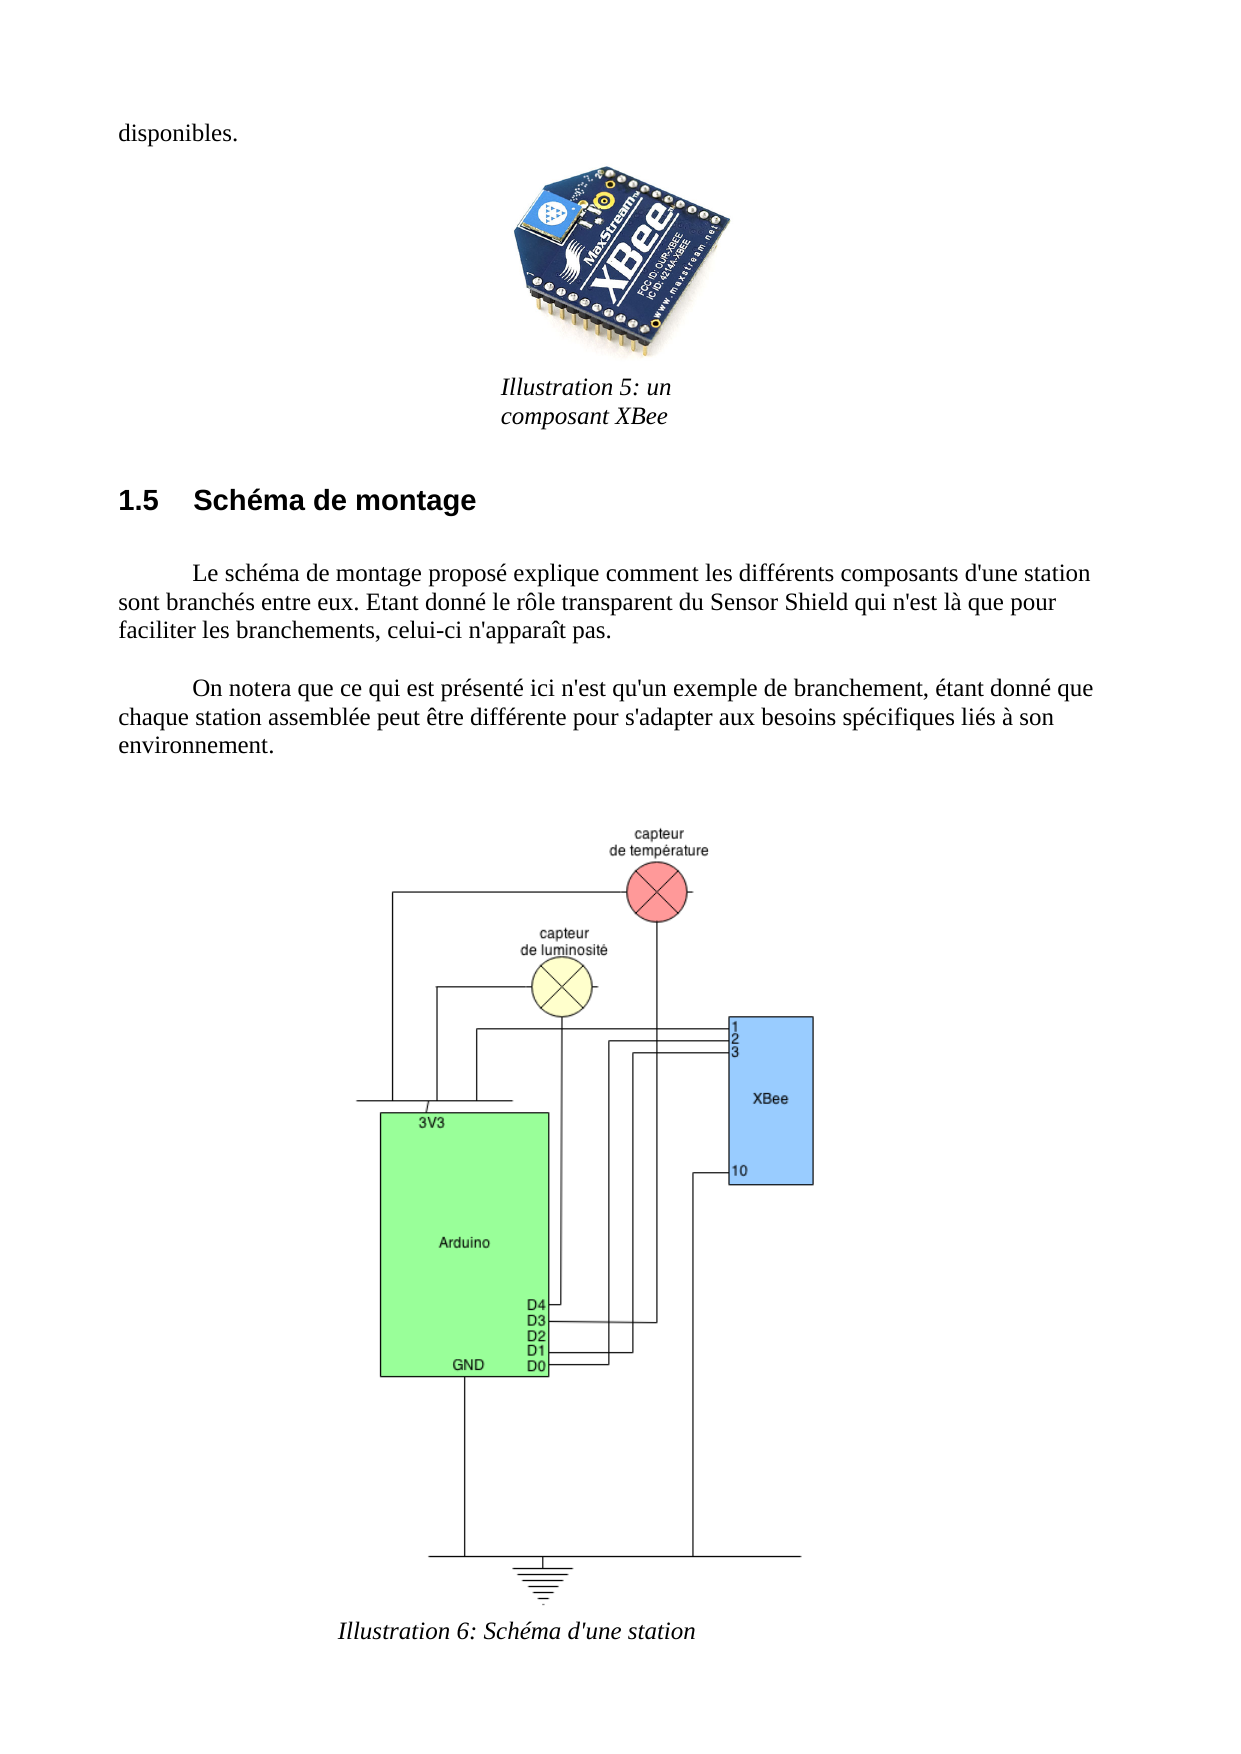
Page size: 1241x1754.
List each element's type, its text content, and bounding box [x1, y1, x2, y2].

text On notera que ce qui est présenté ici n'est qu'un exemple de branchement, étant donné que chaque station assemblée peut être différente pour s'adapter aux besoins spécifiques liés à son environnement. [118, 673, 1122, 759]
text Le schéma de montage proposé explique comment les différents composants d'une station sont branchés entre eux. Etant donné le rôle transparent du Sensor Shield qui n'est là que pour faciliter les branchements, celui-ci n'apparaît pas. [118, 558, 1122, 644]
text disponibles. [118, 118, 1122, 147]
text Illustration 5: un composant XBee [501, 372, 740, 429]
text Illustration 6: Schéma d'une station [338, 811, 822, 1645]
picture [500, 159, 740, 372]
picture [344, 811, 815, 1616]
subtitle Schéma de montage [118, 483, 1122, 517]
